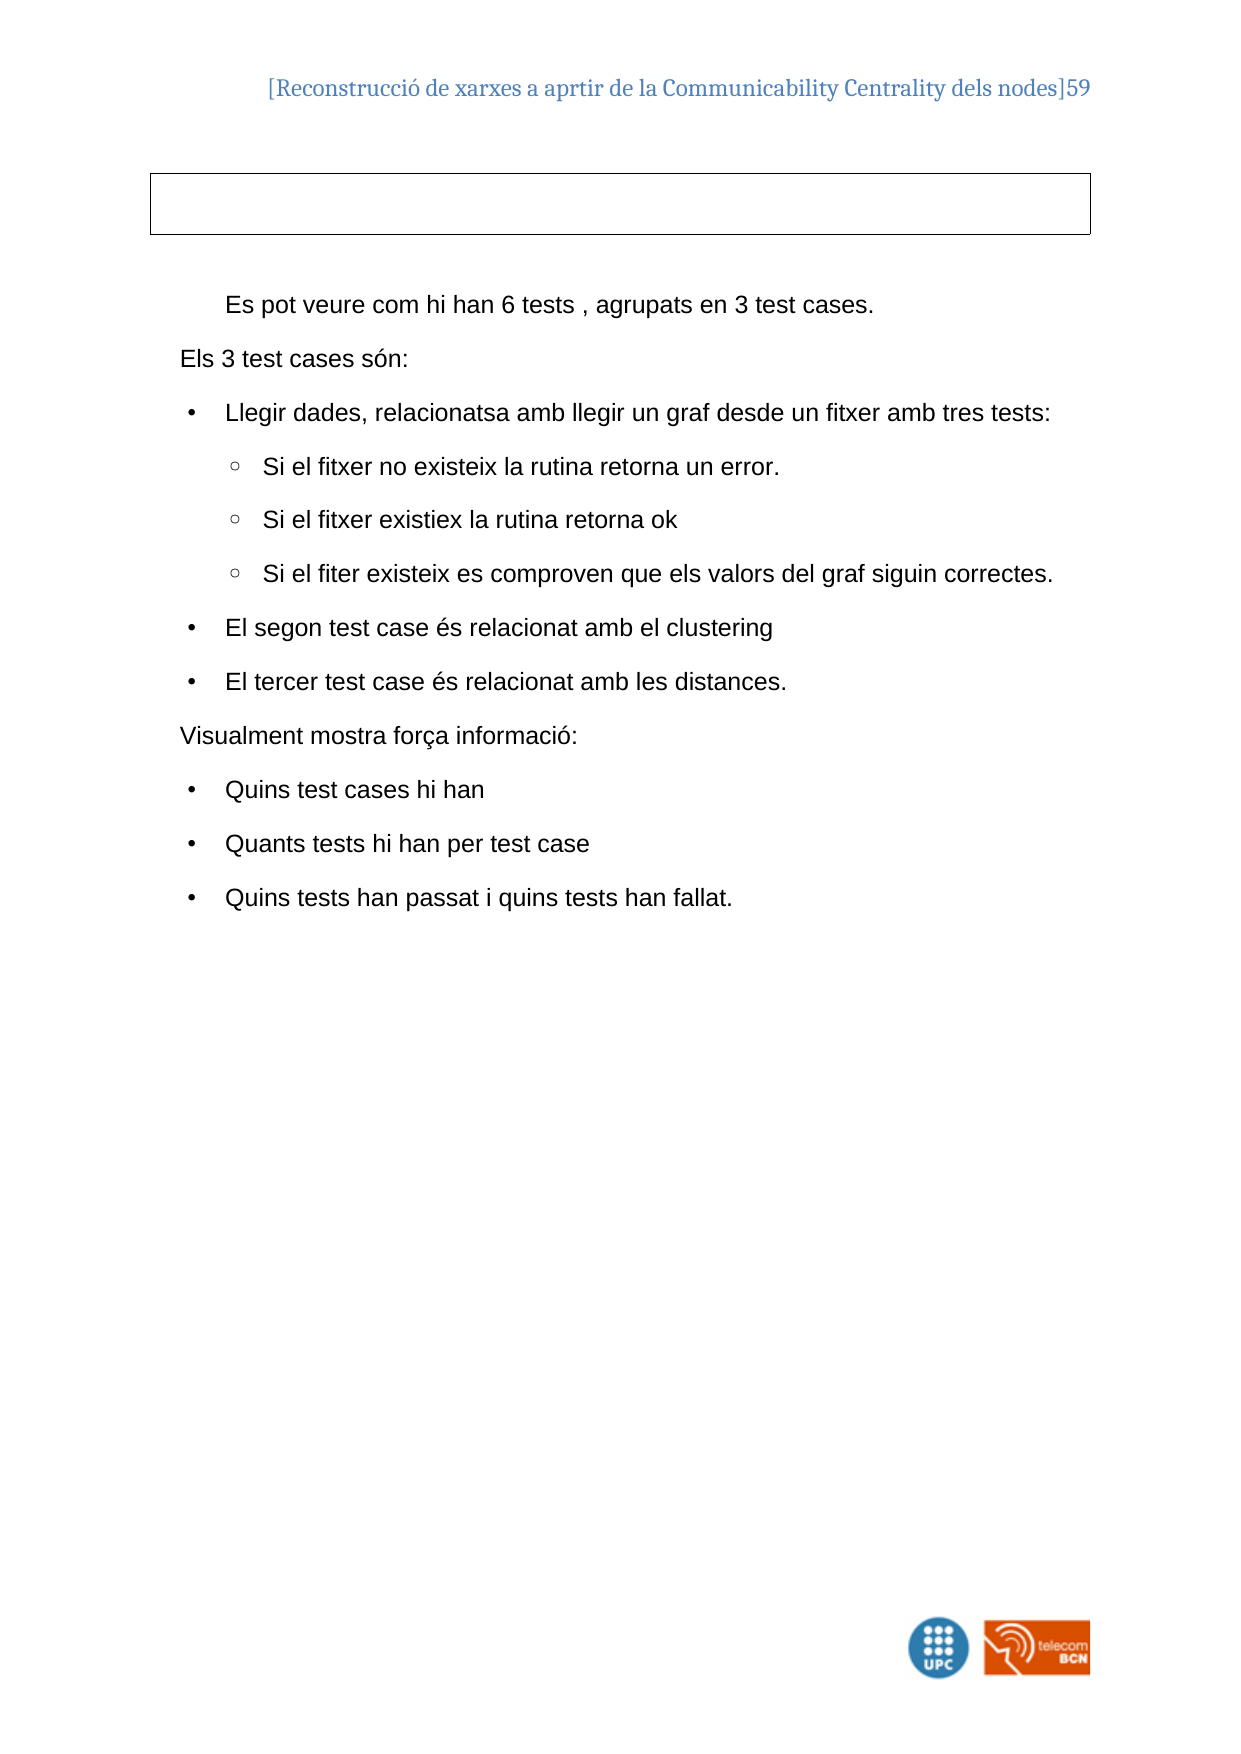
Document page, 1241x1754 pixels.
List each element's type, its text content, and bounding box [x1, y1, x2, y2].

list Quins test cases hi han [187, 775, 1090, 804]
list El segon test case és relacionat amb el clustering [187, 613, 1090, 642]
list Si el fitxer existiex la rutina retorna ok [225, 505, 1090, 534]
list Si el fiter existeix es comproven que els valors del graf siguin correctes. [225, 559, 1090, 588]
list El tercer test case és relacionat amb les distances. [187, 667, 1090, 696]
table_cell [151, 174, 1090, 234]
picture [904, 1614, 1091, 1681]
text Visualment mostra força informació: [150, 721, 1090, 750]
list Llegir dades, relacionatsa amb llegir un graf desde un fitxer amb tres tests: [187, 397, 1090, 426]
list Quants tests hi han per test case [187, 829, 1090, 858]
list Es pot veure com hi han 6 tests , agrupats en 3 test cases. [187, 290, 1090, 318]
list Quins tests han passat i quins tests han fallat. [187, 883, 1090, 912]
list Si el fitxer no existeix la rutina retorna un error. [225, 451, 1090, 480]
text Els 3 test cases són: [150, 344, 1090, 372]
